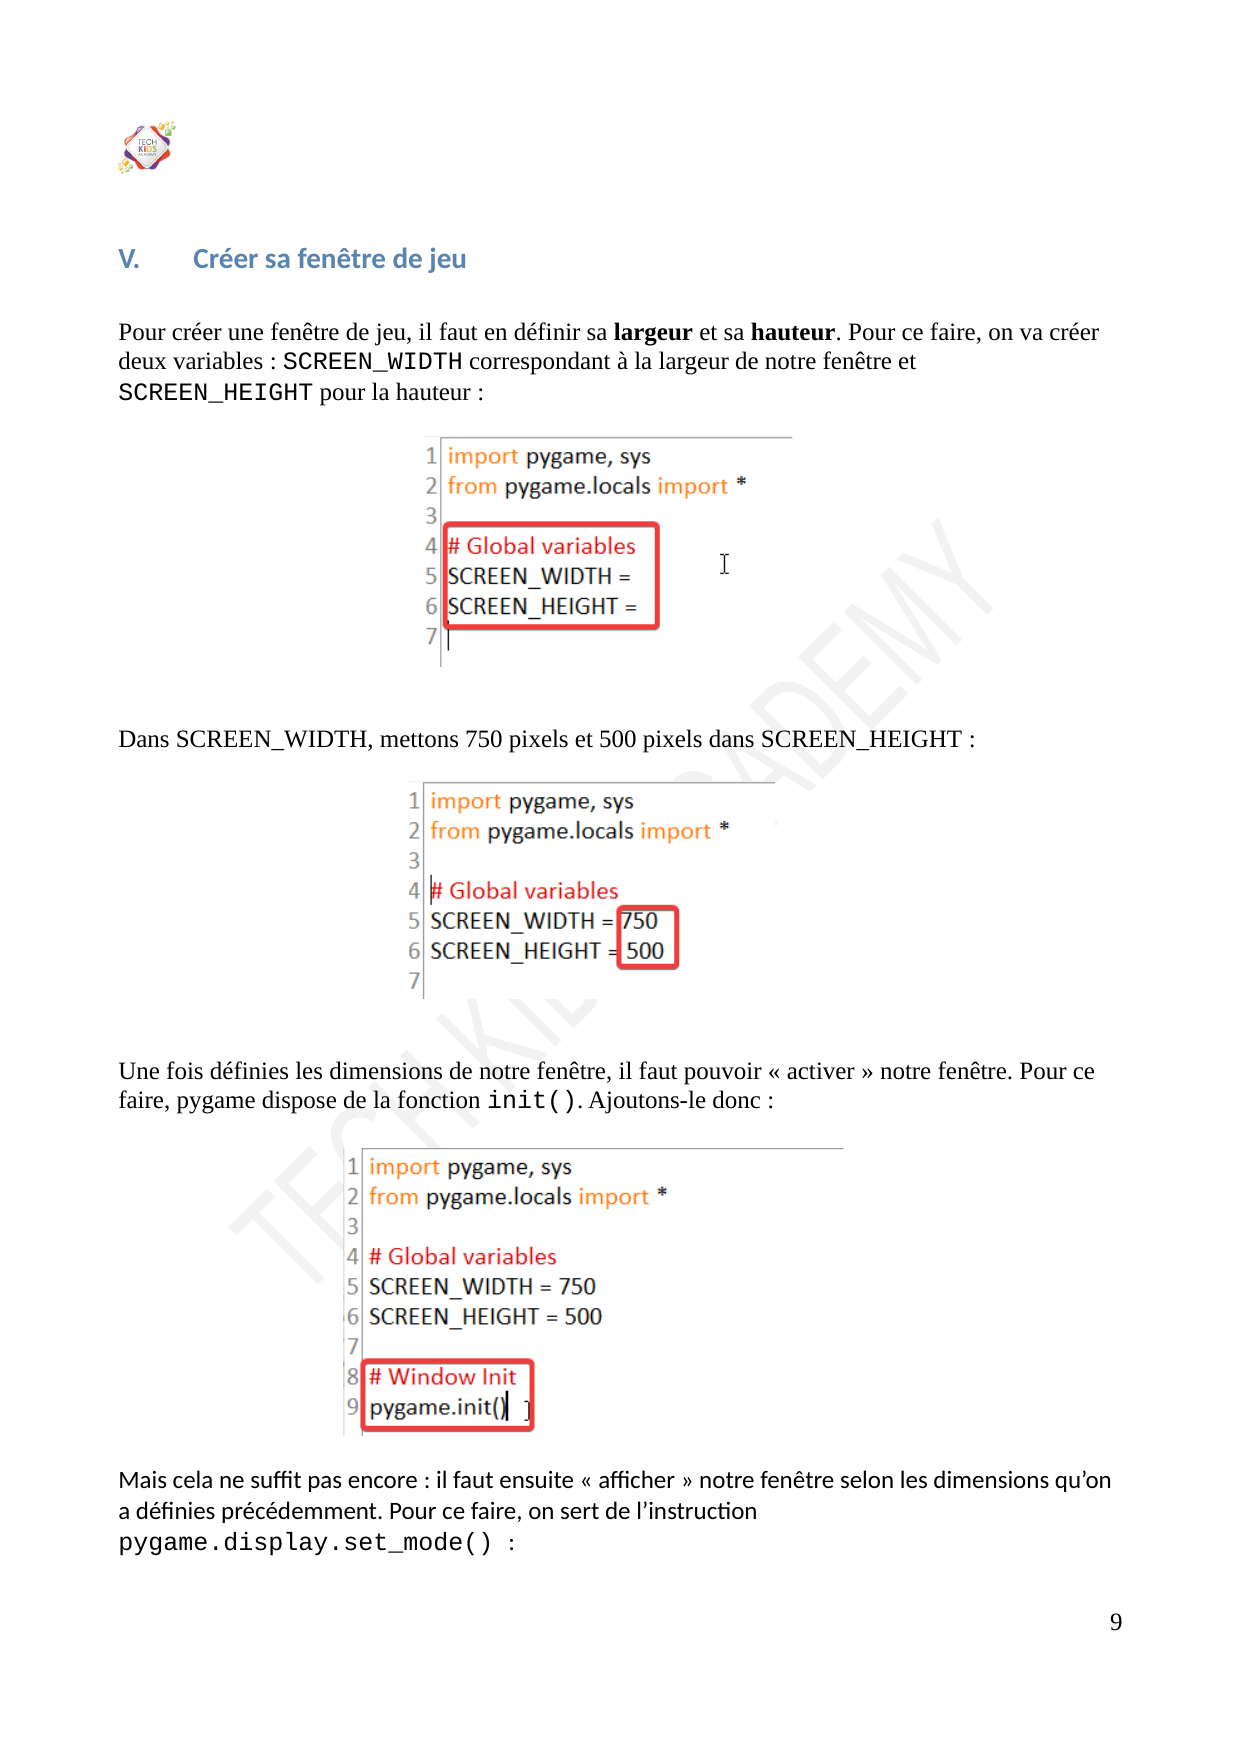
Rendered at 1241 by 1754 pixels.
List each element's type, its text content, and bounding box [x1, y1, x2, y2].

text Une fois définies les dimensions de notre fenêtre, il faut pouvoir « activer » notre fenêtre. Pour ce faire, pygame dispose de la fonction init(). Ajoutons-le donc : [118, 1056, 430, 1116]
text Pour créer une fenêtre de jeu, il faut en définir sa largeur et sa hauteur. Pour ce faire, on va créer deux variables : SCREEN_WIDTH correspondant à la largeur de notre fenêtre et SCREEN_HEIGHT pour la hauteur : [118, 317, 1122, 407]
subtitle Créer sa fenêtre de jeu [118, 240, 1122, 276]
text Dans SCREEN_WIDTH, mettons 750 pixels et 500 pixels dans SCREEN_HEIGHT : [843, 724, 1122, 752]
picture [424, 436, 793, 667]
text Mais cela ne suffit pas encore : il faut ensuite « afficher » notre fenêtre selon les dimensions qu’on a définies précédemment. Pour ce faire, on sert de l’instruction pygame.display.set_mode() : [118, 1465, 1122, 1557]
picture [408, 781, 775, 999]
text Dans SCREEN_WIDTH, mettons 750 pixels et 500 pixels dans SCREEN_HEIGHT : [781, 724, 835, 752]
picture [343, 1148, 844, 1436]
text Une fois définies les dimensions de notre fenêtre, il faut pouvoir « activer » notre fenêtre. Pour ce faire, pygame dispose de la fonction init(). Ajoutons-le donc : [414, 1056, 1122, 1116]
text Dans SCREEN_WIDTH, mettons 750 pixels et 500 pixels dans SCREEN_HEIGHT : [118, 724, 793, 752]
picture [118, 118, 176, 176]
